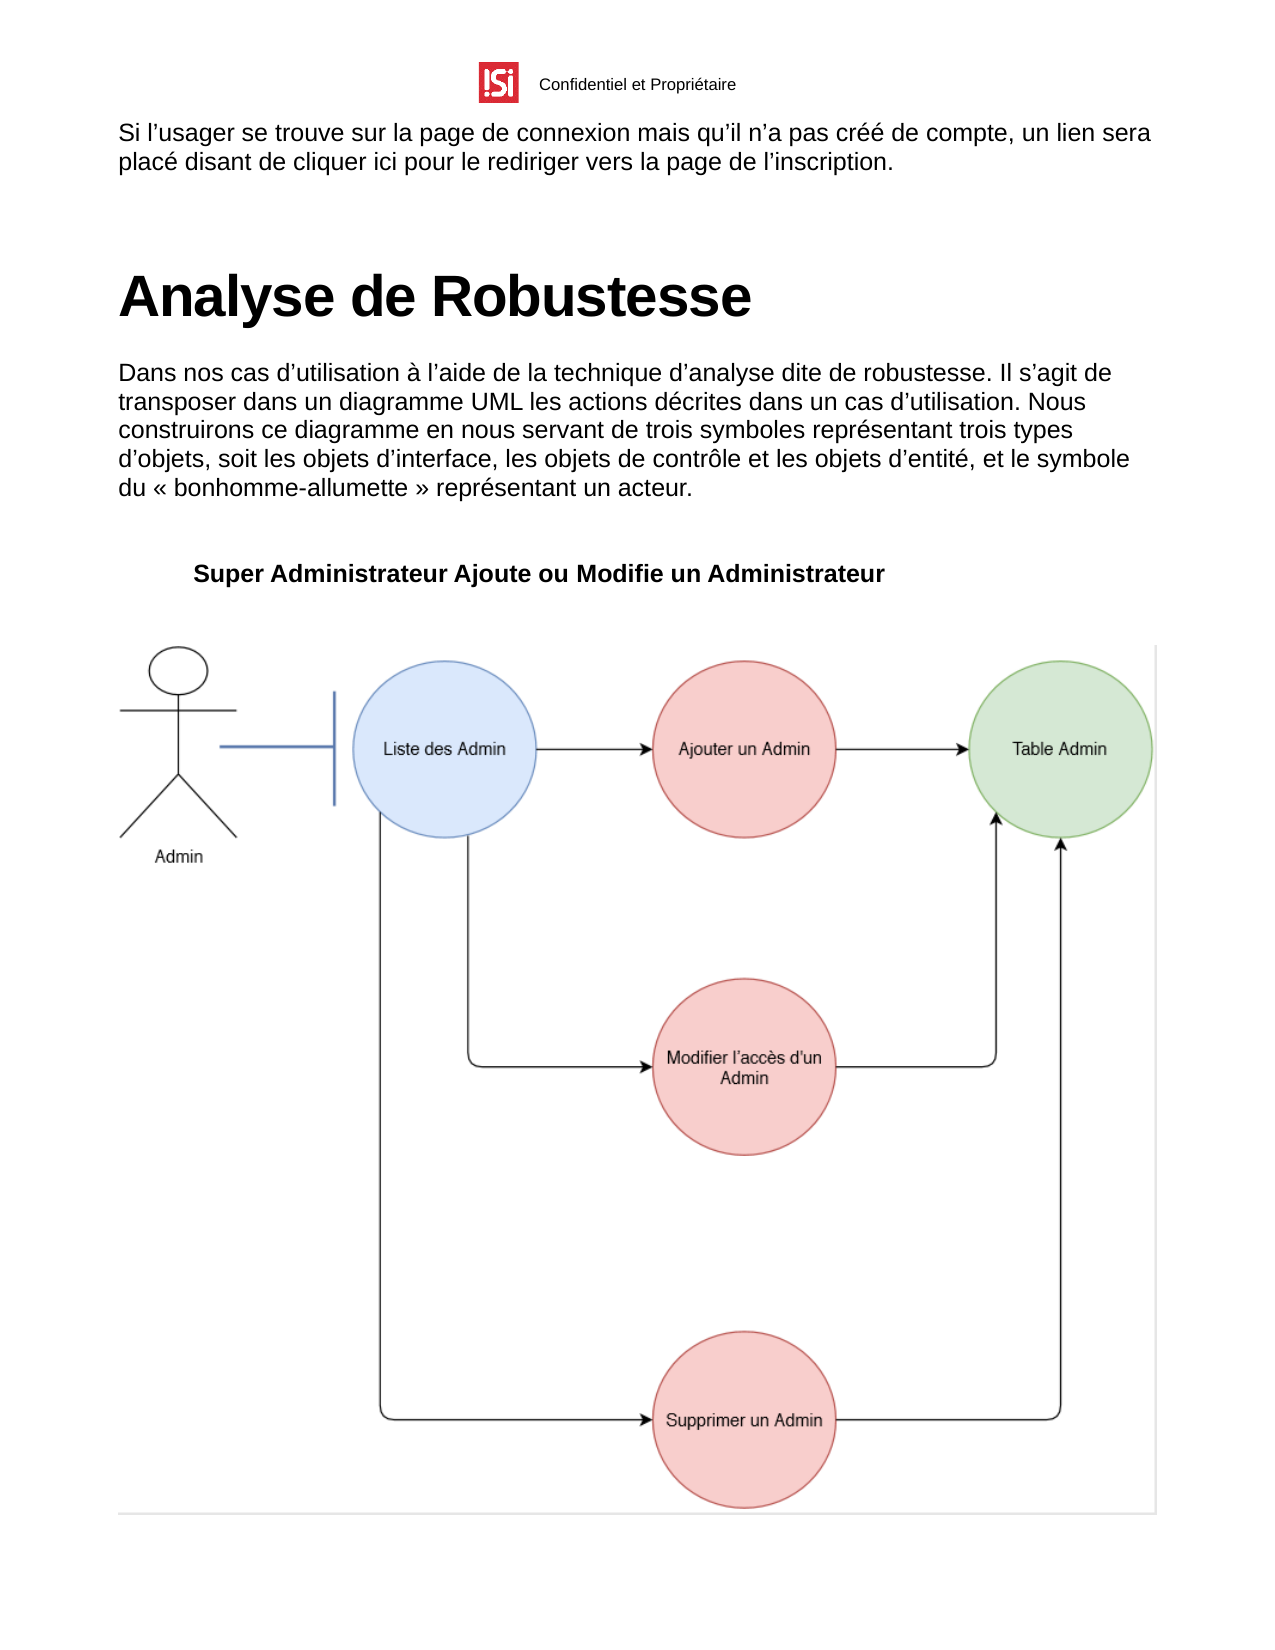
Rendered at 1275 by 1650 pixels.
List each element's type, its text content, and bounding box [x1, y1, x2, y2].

text Si l’usager se trouve sur la page de connexion mais qu’il n’a pas créé de compte, un lien sera placé disant de cliquer ici pour le rediriger vers la page de l’inscription. [118, 118, 1157, 176]
subtitle Analyse de Robustesse [118, 262, 1157, 329]
picture [118, 645, 1157, 1515]
text Dans nos cas d’utilisation à l’aide de la technique d’analyse dite de robustesse. Il s’agit de transposer dans un diagramme UML les actions décrites dans un cas d’utilisation. Nous construirons ce diagramme en nous servant de trois symboles représentant trois types d’objets, soit les objets d’interface, les objets de contrôle et les objets d’entité, et le symbole du « bonhomme-allumette » représentant un acteur. [118, 358, 1157, 501]
subtitle Super Administrateur Ajoute ou Modifie un Administrateur [193, 559, 1157, 588]
picture [478, 62, 519, 103]
